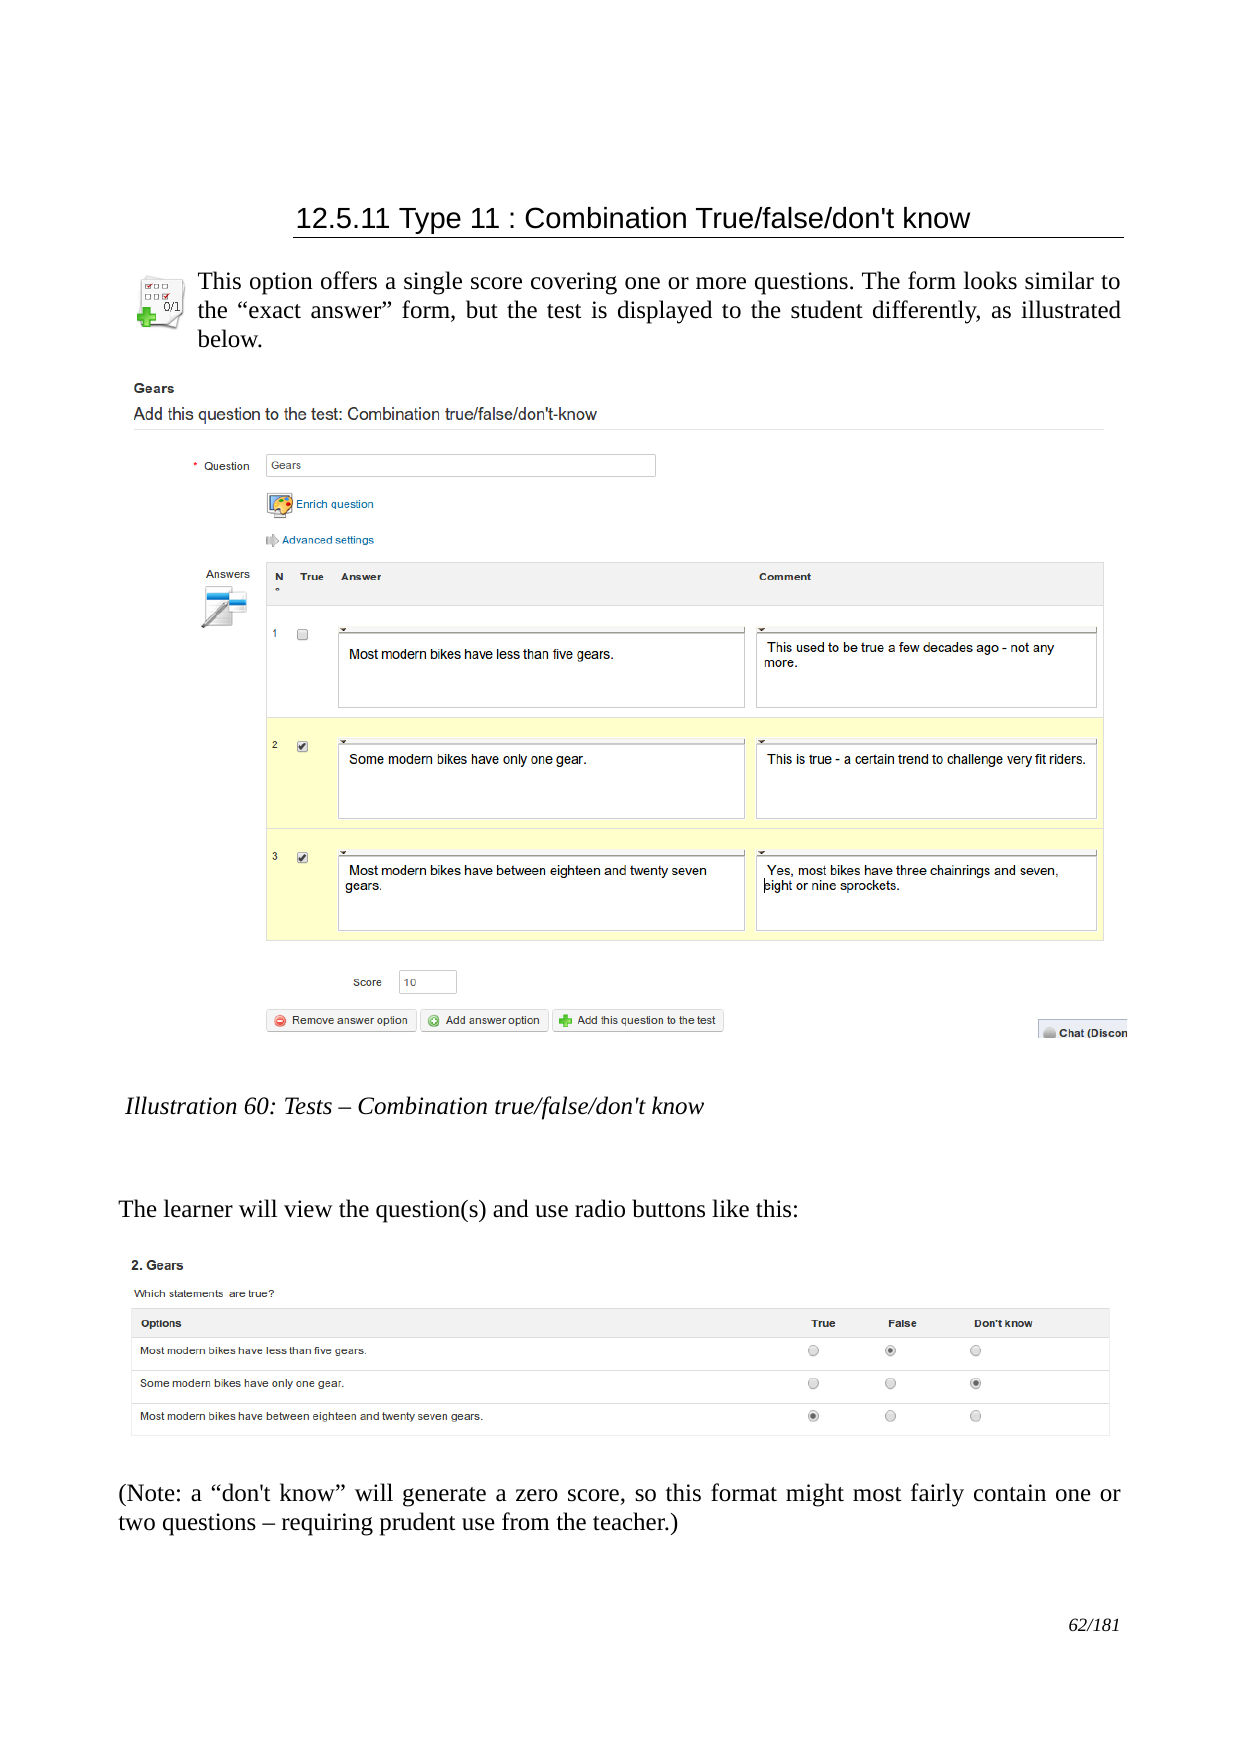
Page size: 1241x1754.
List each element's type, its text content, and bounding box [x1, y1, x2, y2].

subtitle Type 11 : Combination True/false/don't know [293, 201, 1124, 237]
text The learner will view the question(s) and use radio buttons like this: [118, 1194, 1122, 1223]
text This option offers a single score covering one or more questions. The form looks similar to the “exact answer” form, but the test is displayed to the student differently, as illustrated below. [118, 266, 1122, 353]
picture [118, 1249, 1123, 1450]
picture [126, 271, 186, 331]
text Illustration 60: Tests – Combination true/false/don't know [125, 1091, 1126, 1120]
text (Note: a “don't know” will generate a zero score, so this format might most fairly contain one or two questions – requiring prudent use from the teacher.) [118, 1478, 1122, 1536]
picture [123, 379, 1128, 1038]
